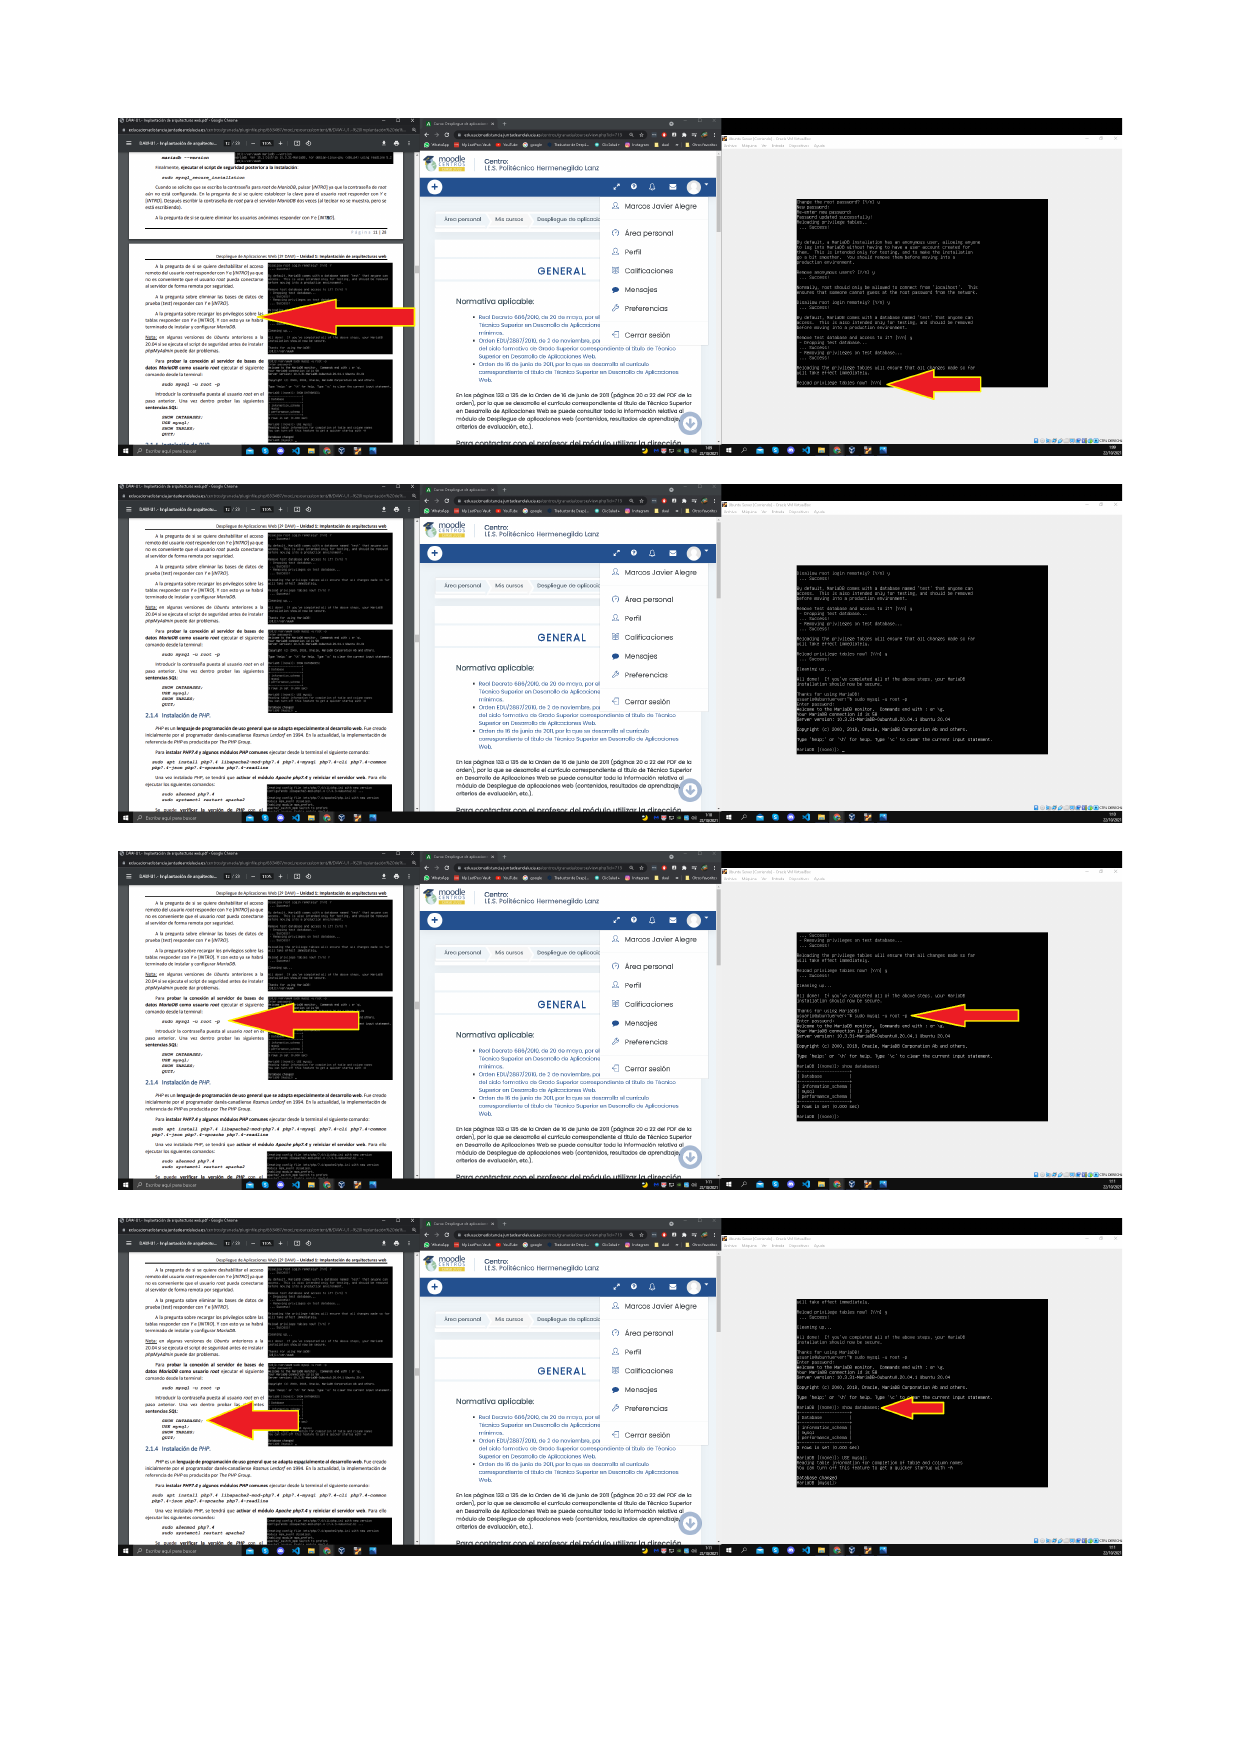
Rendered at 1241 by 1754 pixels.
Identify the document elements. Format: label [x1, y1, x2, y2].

picture [118, 1218, 1123, 1556]
picture [118, 118, 1123, 456]
picture [118, 484, 1123, 823]
picture [118, 851, 1123, 1190]
